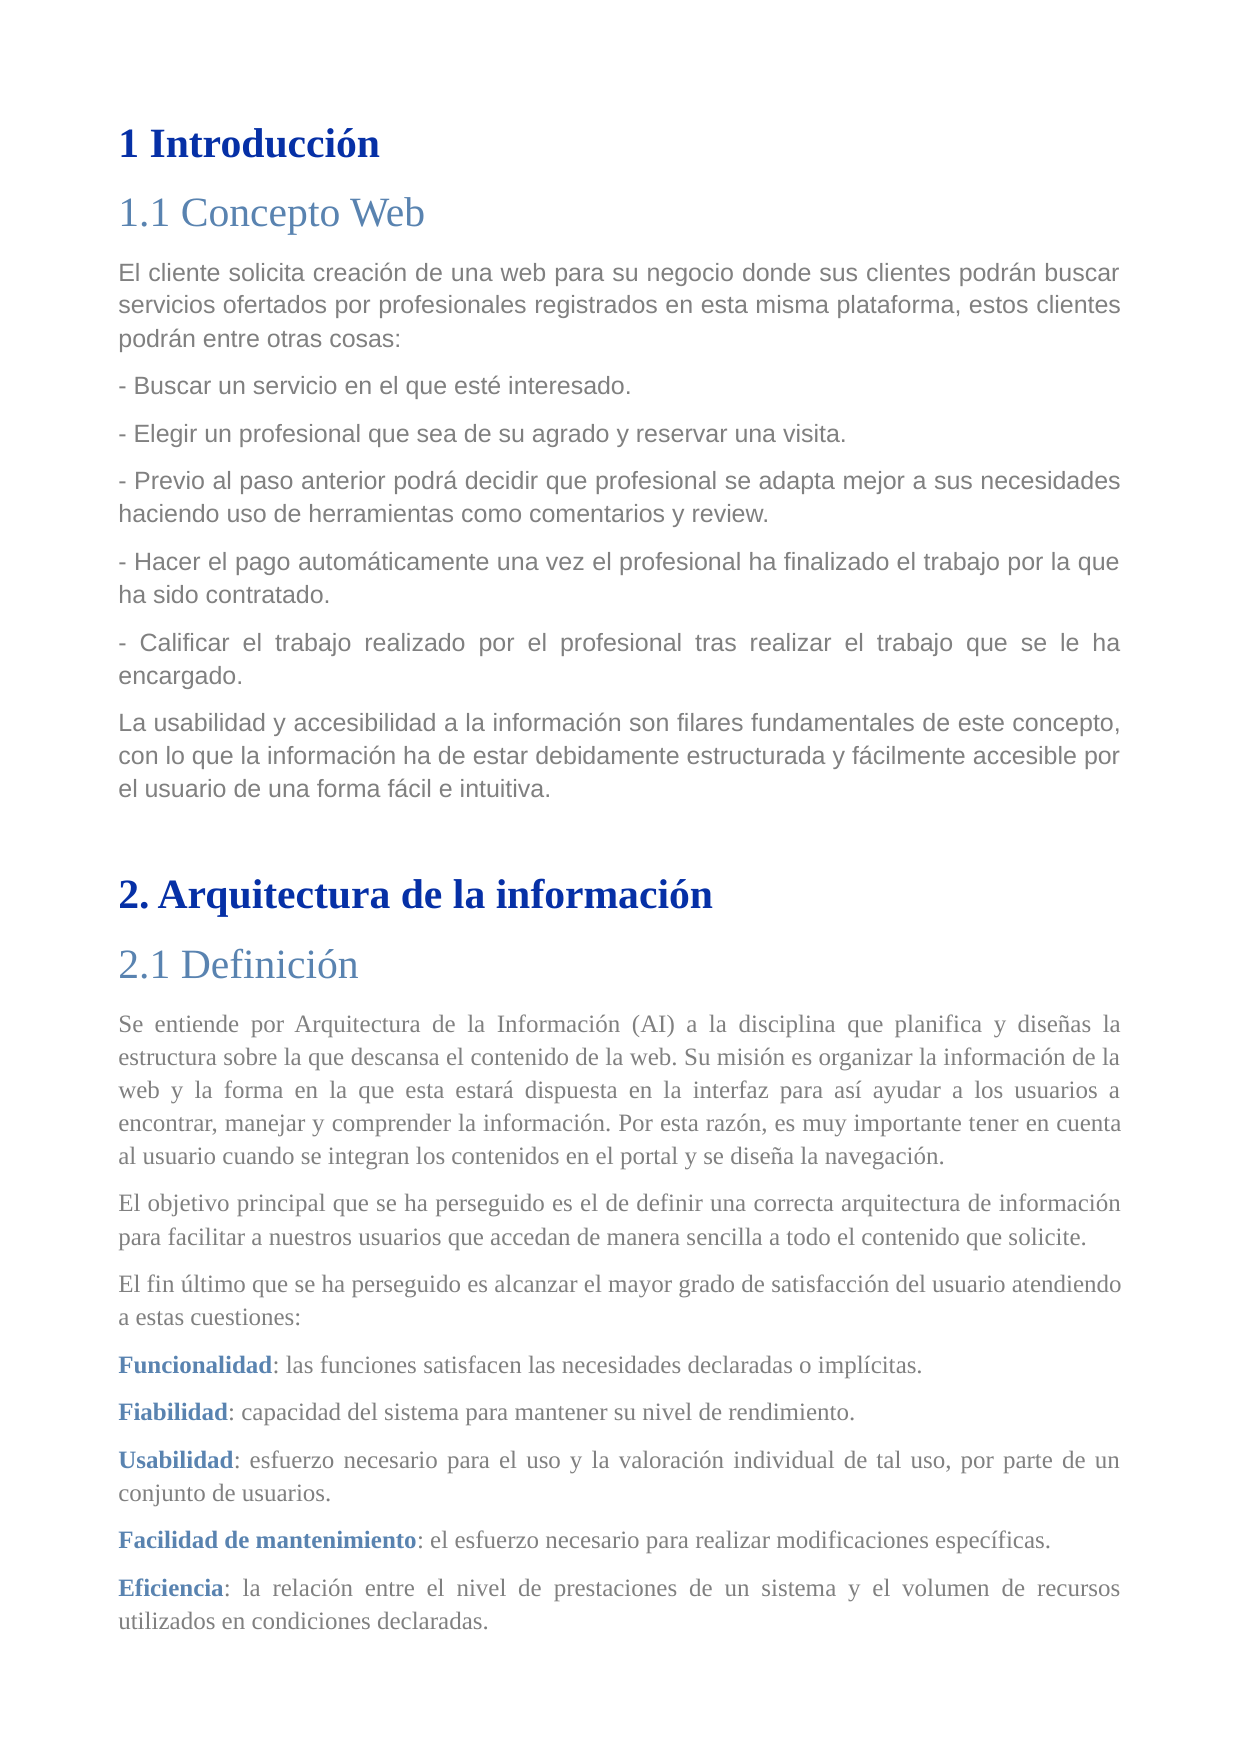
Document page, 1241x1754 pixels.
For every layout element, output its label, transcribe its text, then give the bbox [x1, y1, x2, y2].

text Funcionalidad: las funciones satisfacen las necesidades declaradas o implícitas. [118, 1350, 1122, 1378]
text El objetivo principal que se ha perseguido es el de definir una correcta arquitectura de información para facilitar a nuestros usuarios que accedan de manera sencilla a todo el contenido que solicite. [118, 1188, 1122, 1250]
text 2.1 Definición [118, 939, 1122, 987]
text - Previo al paso anterior podrá decidir que profesional se adapta mejor a sus necesidades haciendo uso de herramientas como comentarios y review. [118, 466, 1122, 528]
text 2. Arquitectura de la información [118, 869, 1122, 917]
text Se entiende por Arquitectura de la Información (AI) a la disciplina que planifica y diseñas la estructura sobre la que descansa el contenido de la web. Su misión es organizar la información de la web y la forma en la que esta estará dispuesta en la interfaz para así ayudar a los usuarios a encontrar, manejar y comprender la información. Por esta razón, es muy importante tener en cuenta al usuario cuando se integran los contenidos en el portal y se diseña la navegación. [118, 1009, 1122, 1170]
text - Hacer el pago automáticamente una vez el profesional ha finalizado el trabajo por la que ha sido contratado. [118, 547, 1122, 609]
text Fiabilidad: capacidad del sistema para mantener su nivel de rendimiento. [118, 1397, 1122, 1426]
text - Elegir un profesional que sea de su agrado y reservar una visita. [118, 419, 1122, 447]
text El fin último que se ha perseguido es alcanzar el mayor grado de satisfacción del usuario atendiendo a estas cuestiones: [118, 1269, 1122, 1331]
text La usabilidad y accesibilidad a la información son filares fundamentales de este concepto, con lo que la información ha de estar debidamente estructurada y fácilmente accesible por el usuario de una forma fácil e intuitiva. [118, 708, 1122, 803]
text 1.1 Concepto Web [118, 188, 1122, 236]
text Usabilidad: esfuerzo necesario para el uso y la valoración individual de tal uso, por parte de un conjunto de usuarios. [118, 1445, 1122, 1507]
text El cliente solicita creación de una web para su negocio donde sus clientes podrán buscar servicios ofertados por profesionales registrados en esta misma plataforma, estos clientes podrán entre otras cosas: [118, 257, 1122, 352]
text - Calificar el trabajo realizado por el profesional tras realizar el trabajo que se le ha encargado. [118, 628, 1122, 689]
text Facilidad de mantenimiento: el esfuerzo necesario para realizar modificaciones específicas. [118, 1526, 1122, 1554]
text - Buscar un servicio en el que esté interesado. [118, 371, 1122, 400]
text 1 Introducción [118, 118, 1122, 166]
text Eficiencia: la relación entre el nivel de prestaciones de un sistema y el volumen de recursos utilizados en condiciones declaradas. [118, 1573, 1122, 1635]
